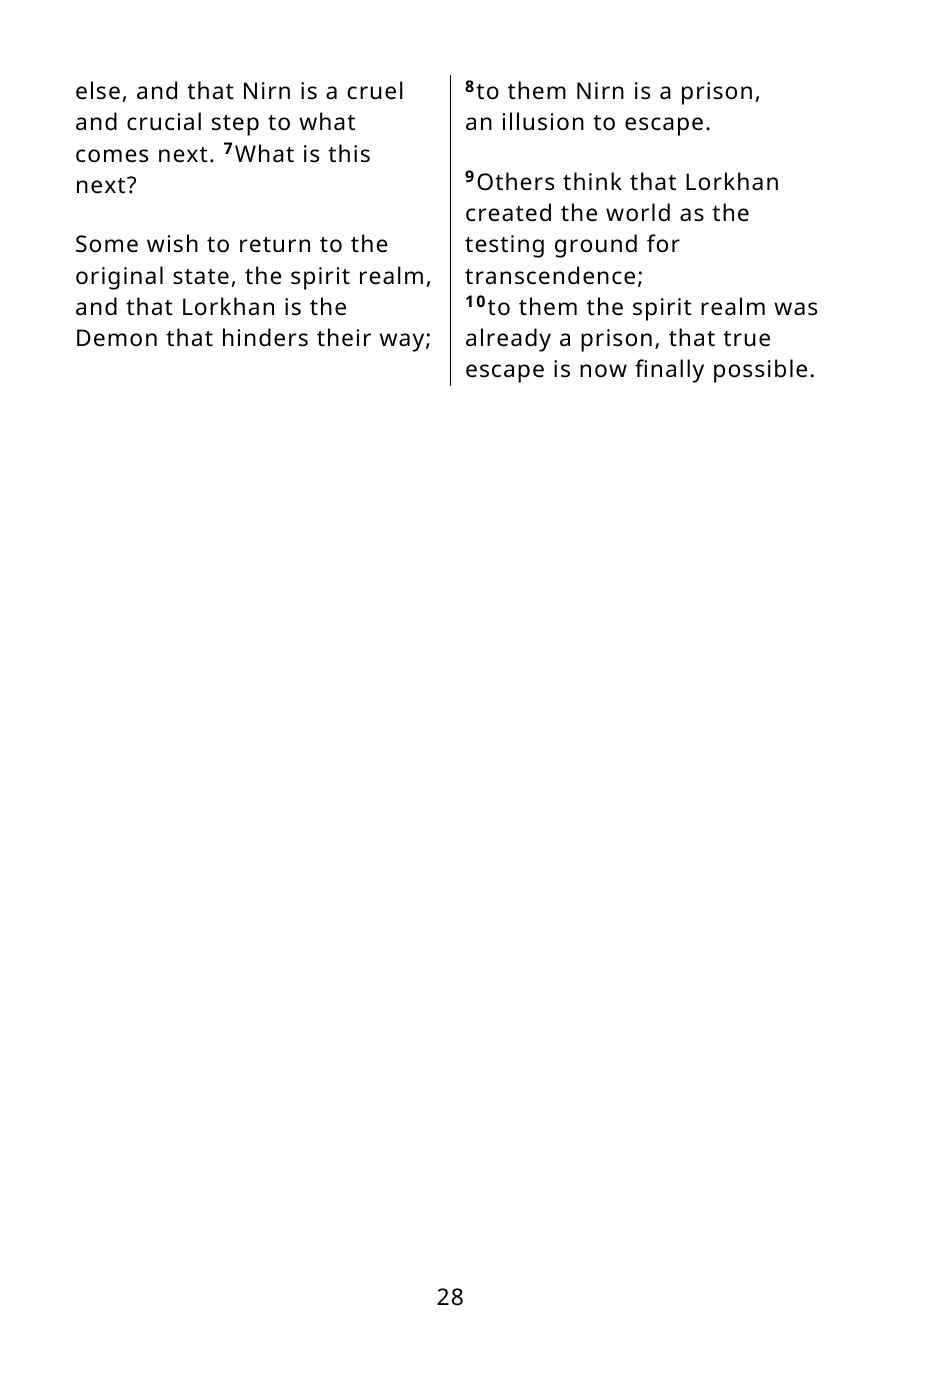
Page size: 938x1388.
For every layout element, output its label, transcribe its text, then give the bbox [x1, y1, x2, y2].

text else, and that Nirn is a cruel and crucial step to what comes next. 7What is this next? [75, 75, 435, 200]
text Some wish to return to the original state, the spirit realm, and that Lorkhan is the Demon that hinders their way; [75, 228, 435, 353]
text 9Others think that Lorkhan created the world as the testing ground for transcendence; 10to them the spirit realm was already a prison, that true escape is now finally possible. [465, 166, 825, 385]
text 8to them Nirn is a prison, an illusion to escape. [465, 75, 825, 137]
